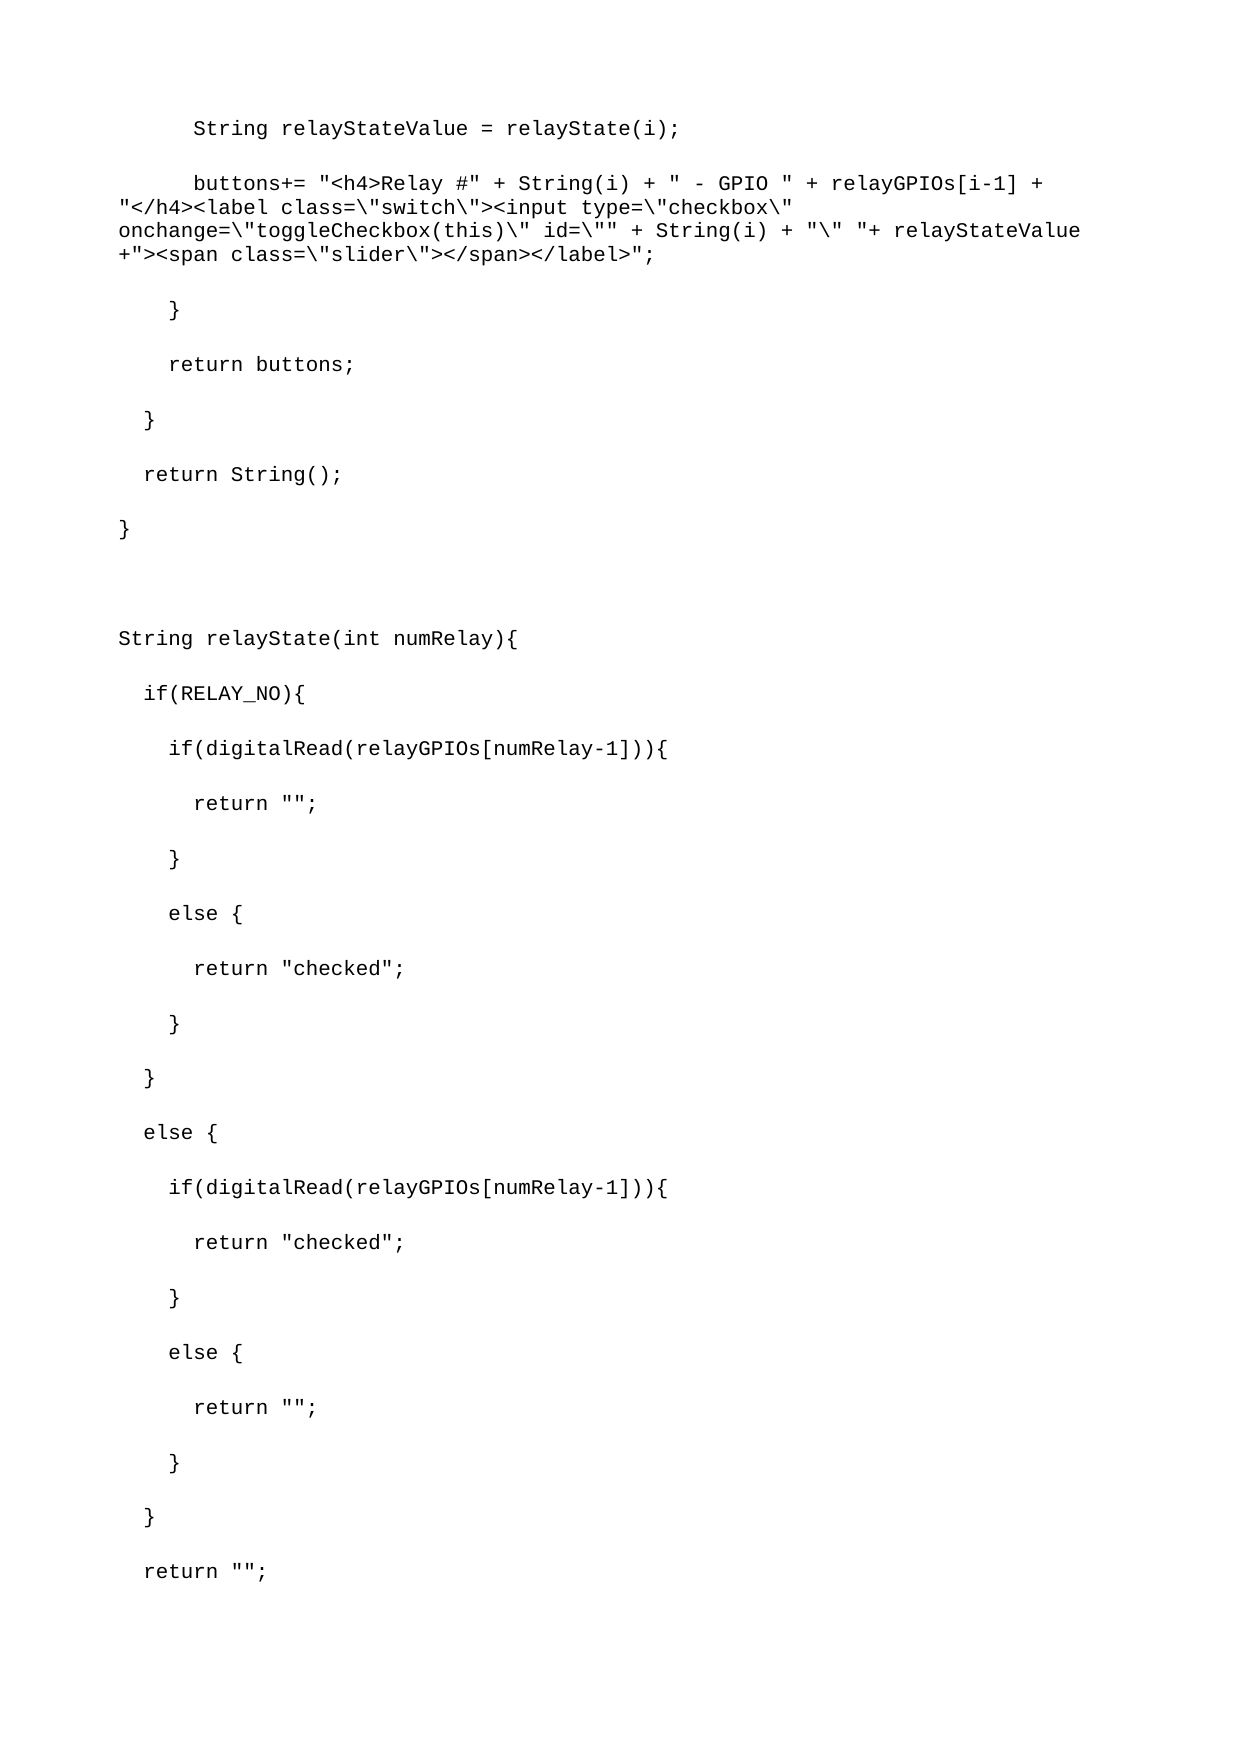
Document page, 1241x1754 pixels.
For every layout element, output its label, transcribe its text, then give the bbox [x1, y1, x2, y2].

text return "checked"; [118, 1232, 1122, 1256]
text } [118, 1012, 1122, 1036]
text return buttons; [118, 354, 1122, 377]
text if(RELAY_NO){ [118, 683, 1122, 707]
text if(digitalRead(relayGPIOs[numRelay-1])){ [118, 1177, 1122, 1201]
text return ""; [118, 1561, 1122, 1585]
text return String(); [118, 463, 1122, 487]
text } [118, 1287, 1122, 1311]
text } [118, 1452, 1122, 1475]
text } [118, 1067, 1122, 1091]
text } [118, 409, 1122, 432]
text } [118, 518, 1122, 542]
text if(digitalRead(relayGPIOs[numRelay-1])){ [118, 738, 1122, 762]
text String relayState(int numRelay){ [118, 628, 1122, 652]
text return ""; [118, 1397, 1122, 1420]
text buttons+= "<h4>Relay #" + String(i) + " - GPIO " + relayGPIOs[i-1] + "</h4><label class=\"switch\"><input type=\"checkbox\" onchange=\"toggleCheckbox(this)\" id=\"" + String(i) + "\" "+ relayStateValue +"><span class=\"slider\"></span></label>"; [118, 173, 1122, 268]
text } [118, 1507, 1122, 1530]
text return ""; [118, 793, 1122, 817]
text } [118, 848, 1122, 871]
text else { [118, 1342, 1122, 1366]
text } [118, 299, 1122, 322]
text String relayStateValue = relayState(i); [118, 118, 1122, 142]
text else { [118, 1122, 1122, 1146]
text else { [118, 903, 1122, 926]
text return "checked"; [118, 958, 1122, 981]
